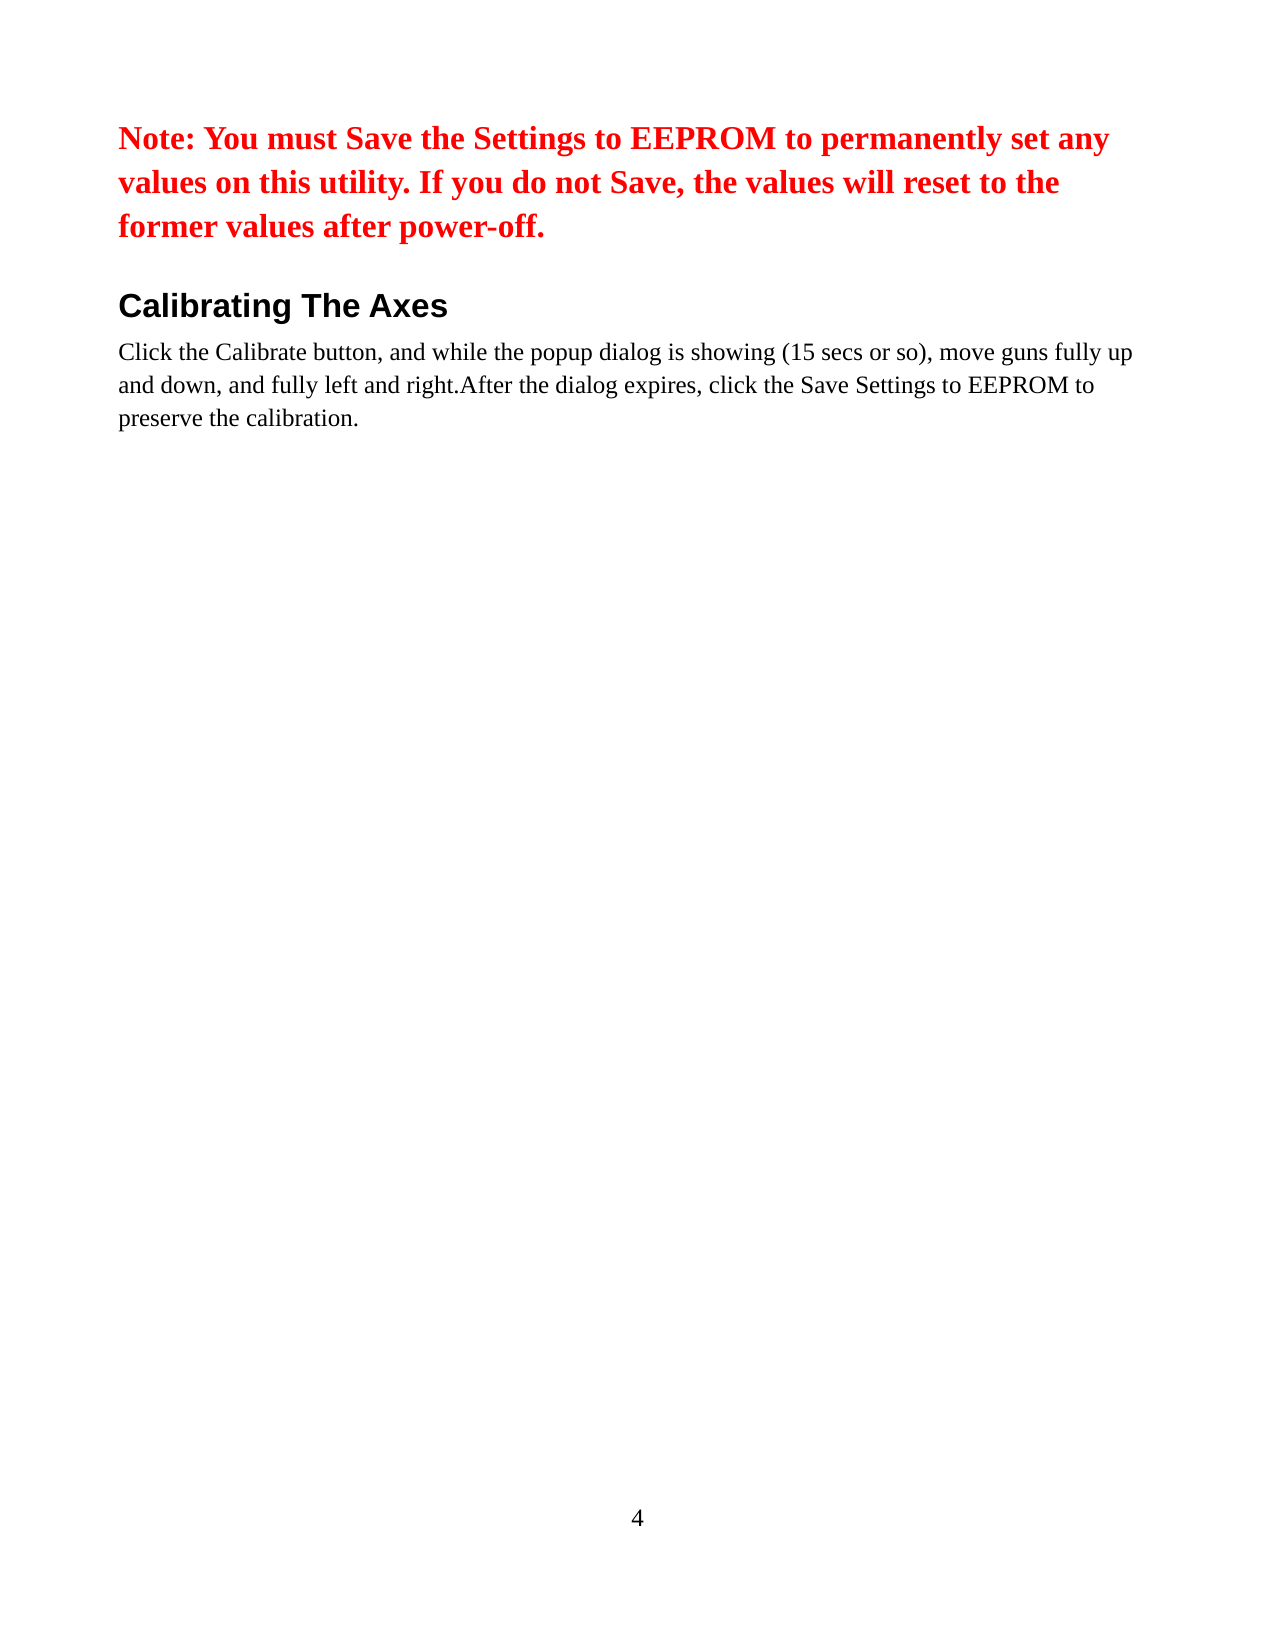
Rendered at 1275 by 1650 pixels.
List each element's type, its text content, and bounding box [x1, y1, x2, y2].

subtitle Calibrating The Axes [118, 286, 1157, 324]
text Note: You must Save the Settings to EEPROM to permanently set any values on this utility. If you do not Save, the values will reset to the former values after power-off. [118, 118, 1157, 244]
text Click the Calibrate button, and while the popup dialog is showing (15 secs or so), move guns fully up and down, and fully left and right.After the dialog expires, click the Save Settings to EEPROM to preserve the calibration. [118, 337, 1157, 431]
